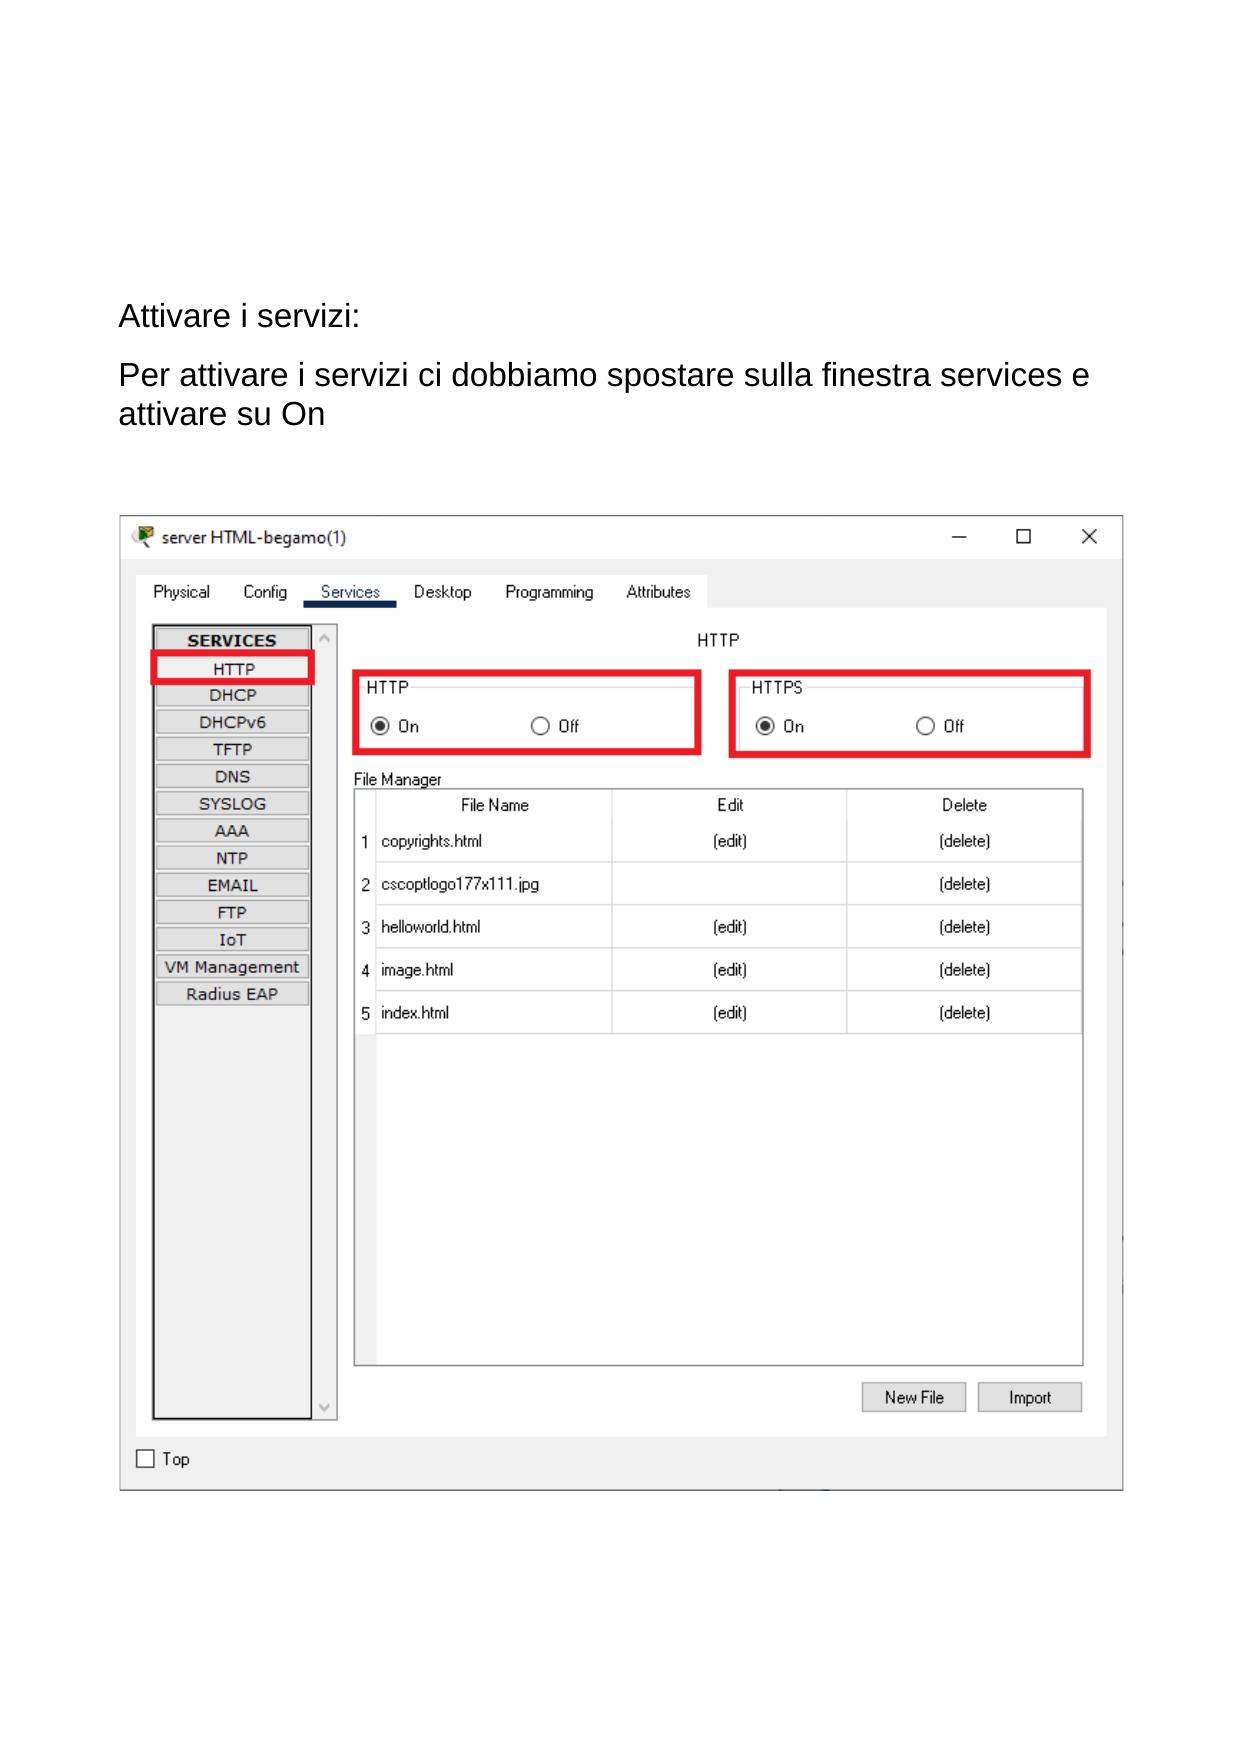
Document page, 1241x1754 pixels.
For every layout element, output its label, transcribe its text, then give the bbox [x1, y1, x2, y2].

text Attivare i servizi: [118, 296, 1122, 334]
picture [119, 515, 1124, 1491]
text Per attivare i servizi ci dobbiamo spostare sulla finestra services e attivare su On [118, 355, 1122, 432]
